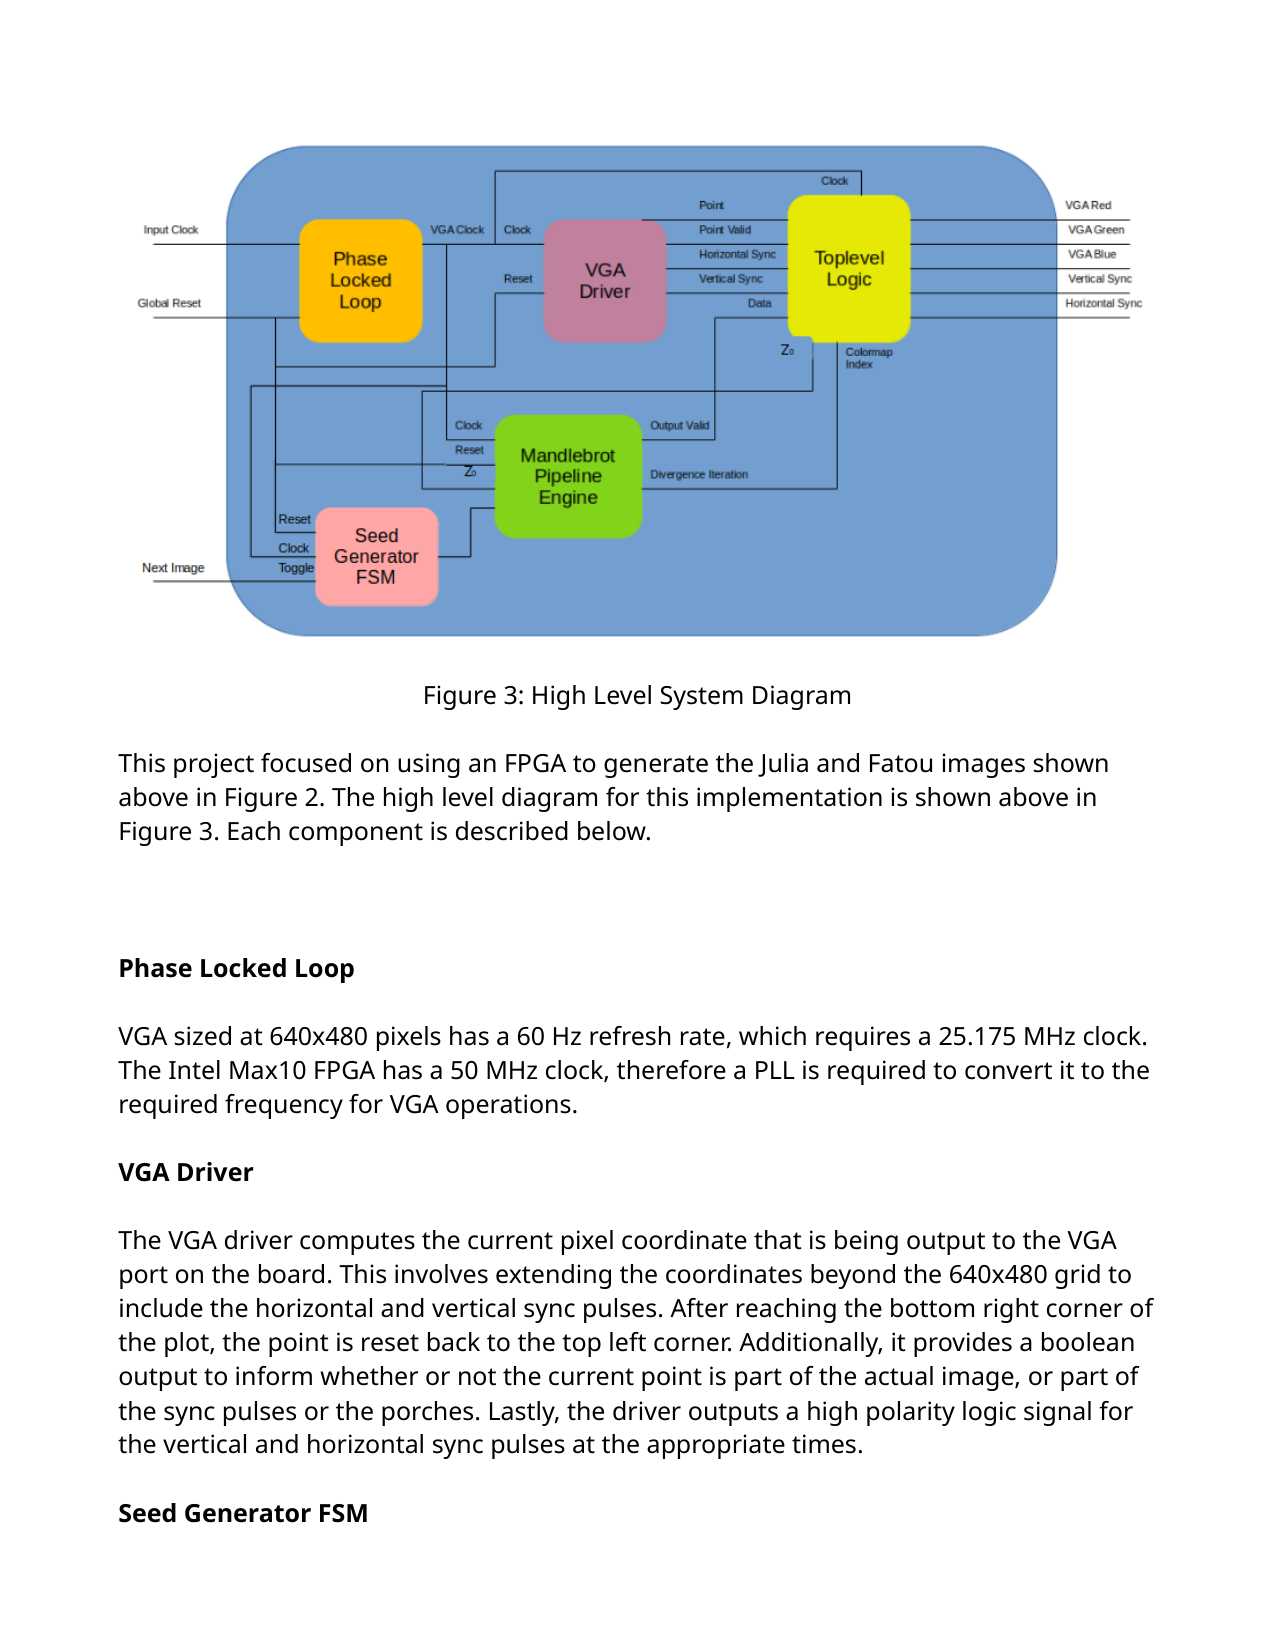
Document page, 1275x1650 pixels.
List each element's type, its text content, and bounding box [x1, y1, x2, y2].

text VGA Driver [118, 1155, 1157, 1189]
text Seed Generator FSM [118, 1495, 1157, 1529]
text The VGA driver computes the current pixel coordinate that is being output to the VGA port on the board. This involves extending the coordinates beyond the 640x480 grid to include the horizontal and vertical sync pulses. After reaching the bottom right corner of the plot, the point is reset back to the top left corner. Additionally, it provides a boolean output to inform whether or not the current point is part of the actual image, or part of the sync pulses or the porches. Lastly, the driver outputs a high polarity logic signal for the vertical and horizontal sync pulses at the appropriate times. [118, 1223, 1157, 1461]
text Phase Locked Loop [118, 950, 1157, 984]
text VGA sized at 640x480 pixels has a 60 Hz refresh rate, which requires a 25.175 MHz clock. The Intel Max10 FPGA has a 50 MHz clock, therefore a PLL is required to convert it to the required frequency for VGA operations. [118, 1018, 1157, 1121]
text This project focused on using an FPGA to generate the Julia and Fatou images shown above in Figure 2. The high level diagram for this implementation is shown above in Figure 3. Each component is described below. [118, 746, 1157, 848]
picture [119, 127, 1150, 644]
text Figure 3: High Level System Diagram [118, 678, 1157, 712]
